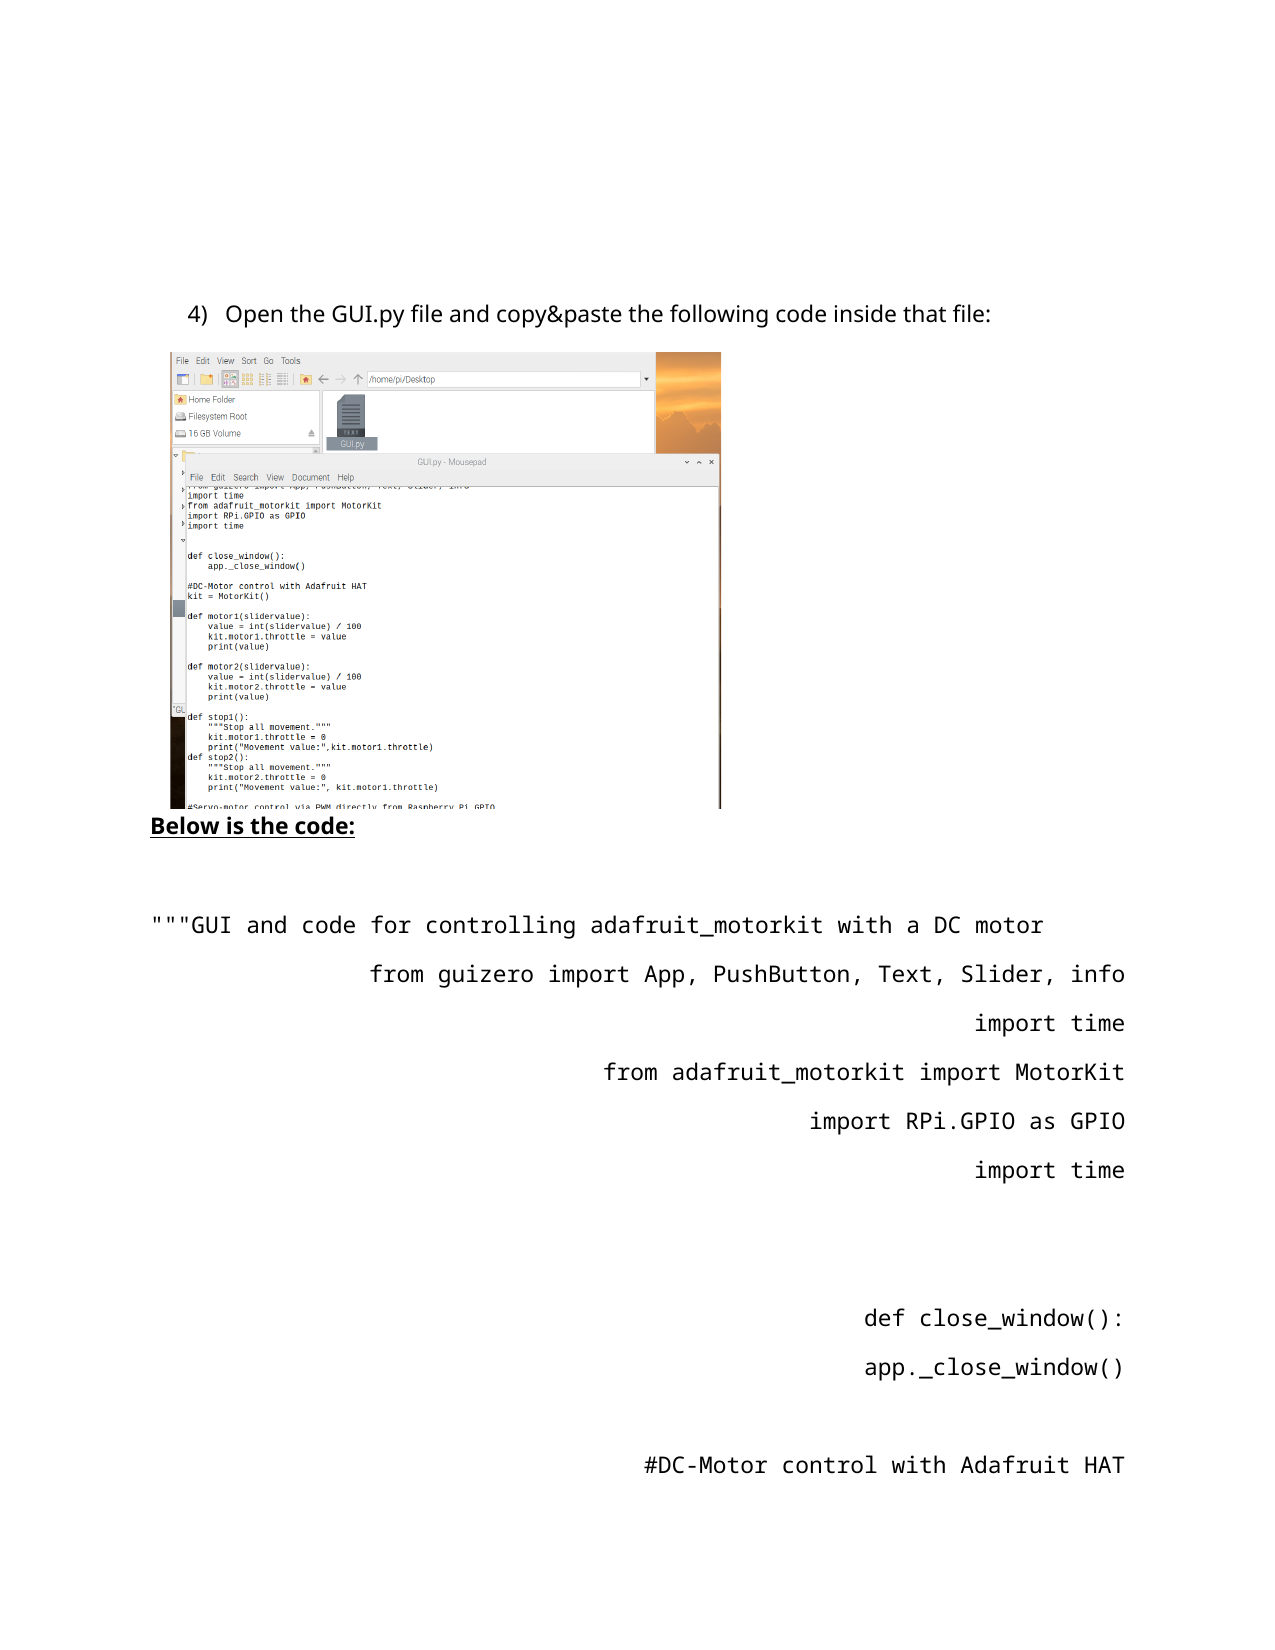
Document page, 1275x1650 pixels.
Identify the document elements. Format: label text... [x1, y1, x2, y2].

text import RPi.GPIO as GPIO [150, 1105, 1125, 1136]
text import time [150, 1007, 1125, 1038]
text import time [150, 1154, 1125, 1186]
text Below is the code: [150, 347, 1125, 841]
text app._close_window() [150, 1351, 1125, 1382]
text def close_window(): [150, 1302, 1125, 1333]
list Open the GUI.py file and copy&paste the following code inside that file: [187, 297, 1125, 329]
text """GUI and code for controlling adafruit_motorkit with a DC motor [150, 908, 1125, 940]
text #DC-Motor control with Adafruit HAT [150, 1449, 1125, 1481]
text from guizero import App, PushButton, Text, Slider, info [150, 958, 1125, 989]
text from adafruit_motorkit import MotorKit [150, 1056, 1125, 1087]
